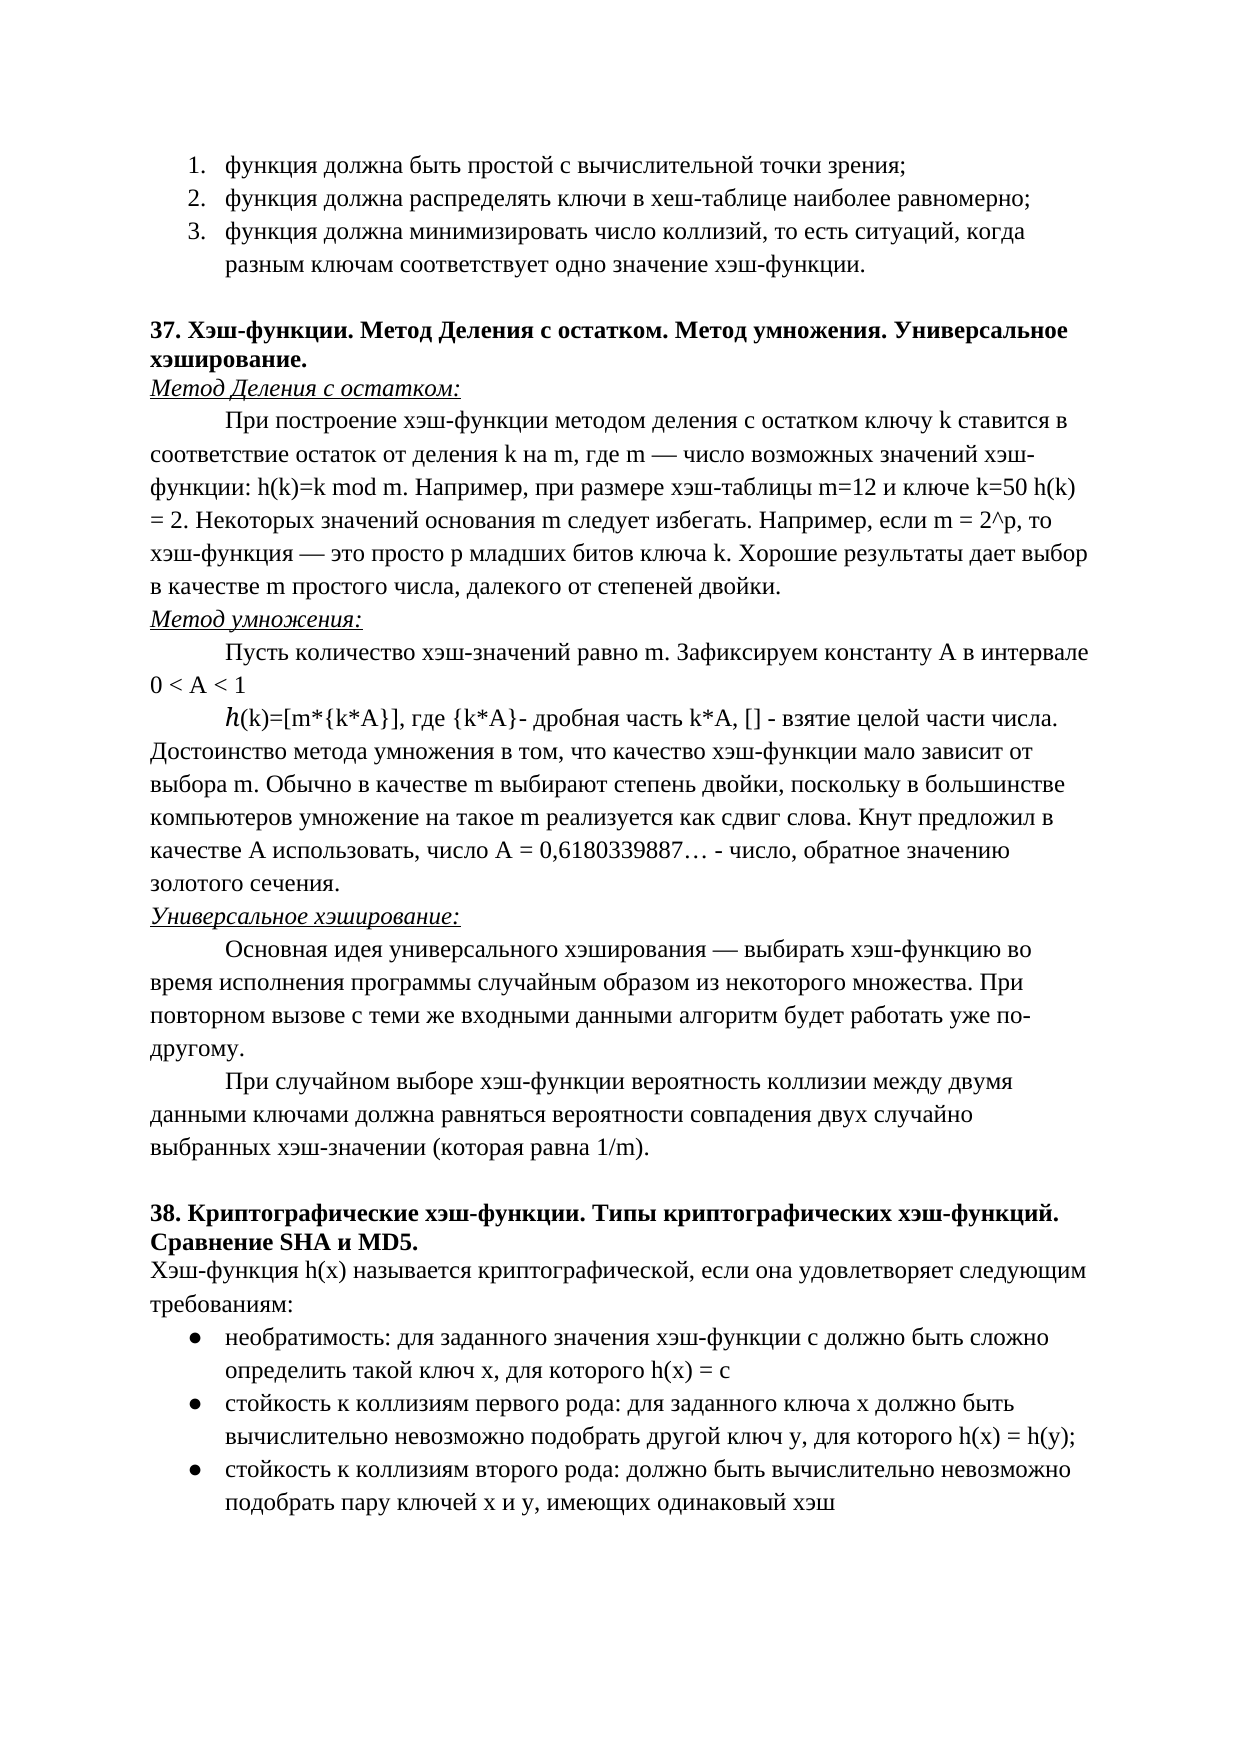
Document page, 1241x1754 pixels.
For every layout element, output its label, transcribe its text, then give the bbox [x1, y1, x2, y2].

text ℎ(k)=[m*{k*A}], где {k*A}- дробная часть k*А, [] - взятие целой части числа. Достоинство метода умножения в том, что качество хэш-функции мало зависит от выбора m. Обычно в качестве m выбирают степень двойки, поскольку в большинстве компьютеров умножение на такое m реализуется как сдвиг слова. Кнут предложил в качестве А использовать, число А = 0,6180339887… - число, обратное значению золотого сечения. [150, 703, 1090, 897]
text Универсальное хэширование: [150, 901, 1090, 930]
list функция должна распределять ключи в хеш-таблице наиболее равномерно; [187, 183, 1090, 212]
list стойкость к коллизиям второго рода: должно быть вычислительно невозможно подобрать пару ключей x и y, имеющих одинаковый хэш [187, 1454, 1090, 1516]
text При случайном выборе хэш-функции вероятность коллизии между двумя данными ключами должна равняться вероятности совпадения двух случайно выбранных хэш-значении (которая равна 1/m). [150, 1066, 1090, 1161]
text Пусть количество хэш-значений равно m. Зафиксируем константу A в интервале 0 < A < 1 [150, 637, 1090, 698]
list функция должна быть простой с вычислительной точки зрения; [187, 150, 1090, 179]
list функция должна минимизировать число коллизий, то есть ситуаций, когда разным ключам соответствует одно значение хэш-функции. [187, 216, 1090, 278]
title 38. Криптографические хэш-функции. Типы криптографических хэш-функций. Сравнение SHA и MD5. [150, 1198, 1090, 1256]
text Хэш-функция h(x) называется криптографической, если она удовлетворяет следующим требованиям: [150, 1256, 1090, 1317]
text Метод Деления с остатком: [150, 373, 1090, 401]
text Основная идея универсального хэширования — выбирать хэш-функцию во время исполнения программы случайным образом из некоторого множества. При повторном вызове с теми же входными данными алгоритм будет работать уже по-другому. [150, 934, 1090, 1062]
list стойкость к коллизиям первого рода: для заданного ключа x должно быть вычислительно невозможно подобрать другой ключ y, для которого h(x) = h(y); [187, 1388, 1090, 1449]
title хэширование. [150, 344, 1090, 373]
title 37. Хэш-функции. Метод Деления с остатком. Метод умножения. Универсальное [150, 315, 1090, 344]
text Метод умножения: [150, 604, 1090, 632]
text При построение хэш-функции методом деления с остатком ключу k ставится в соответствие остаток от деления k на m, где m — число возможных значений хэш-функции: h(k)=k mod m. Например, при размере хэш-таблицы m=12 и ключе k=50 h(k) = 2. Некоторых значений основания m следует избегать. Например, если m = 2^p, то хэш-функция — это просто p младших битов ключа k. Хорошие результаты дает выбор в качестве m простого числа, далекого от степеней двойки. [150, 406, 1090, 599]
list необратимость: для заданного значения хэш-функции c должно быть сложно определить такой ключ x, для которого h(x) = c [187, 1322, 1090, 1383]
